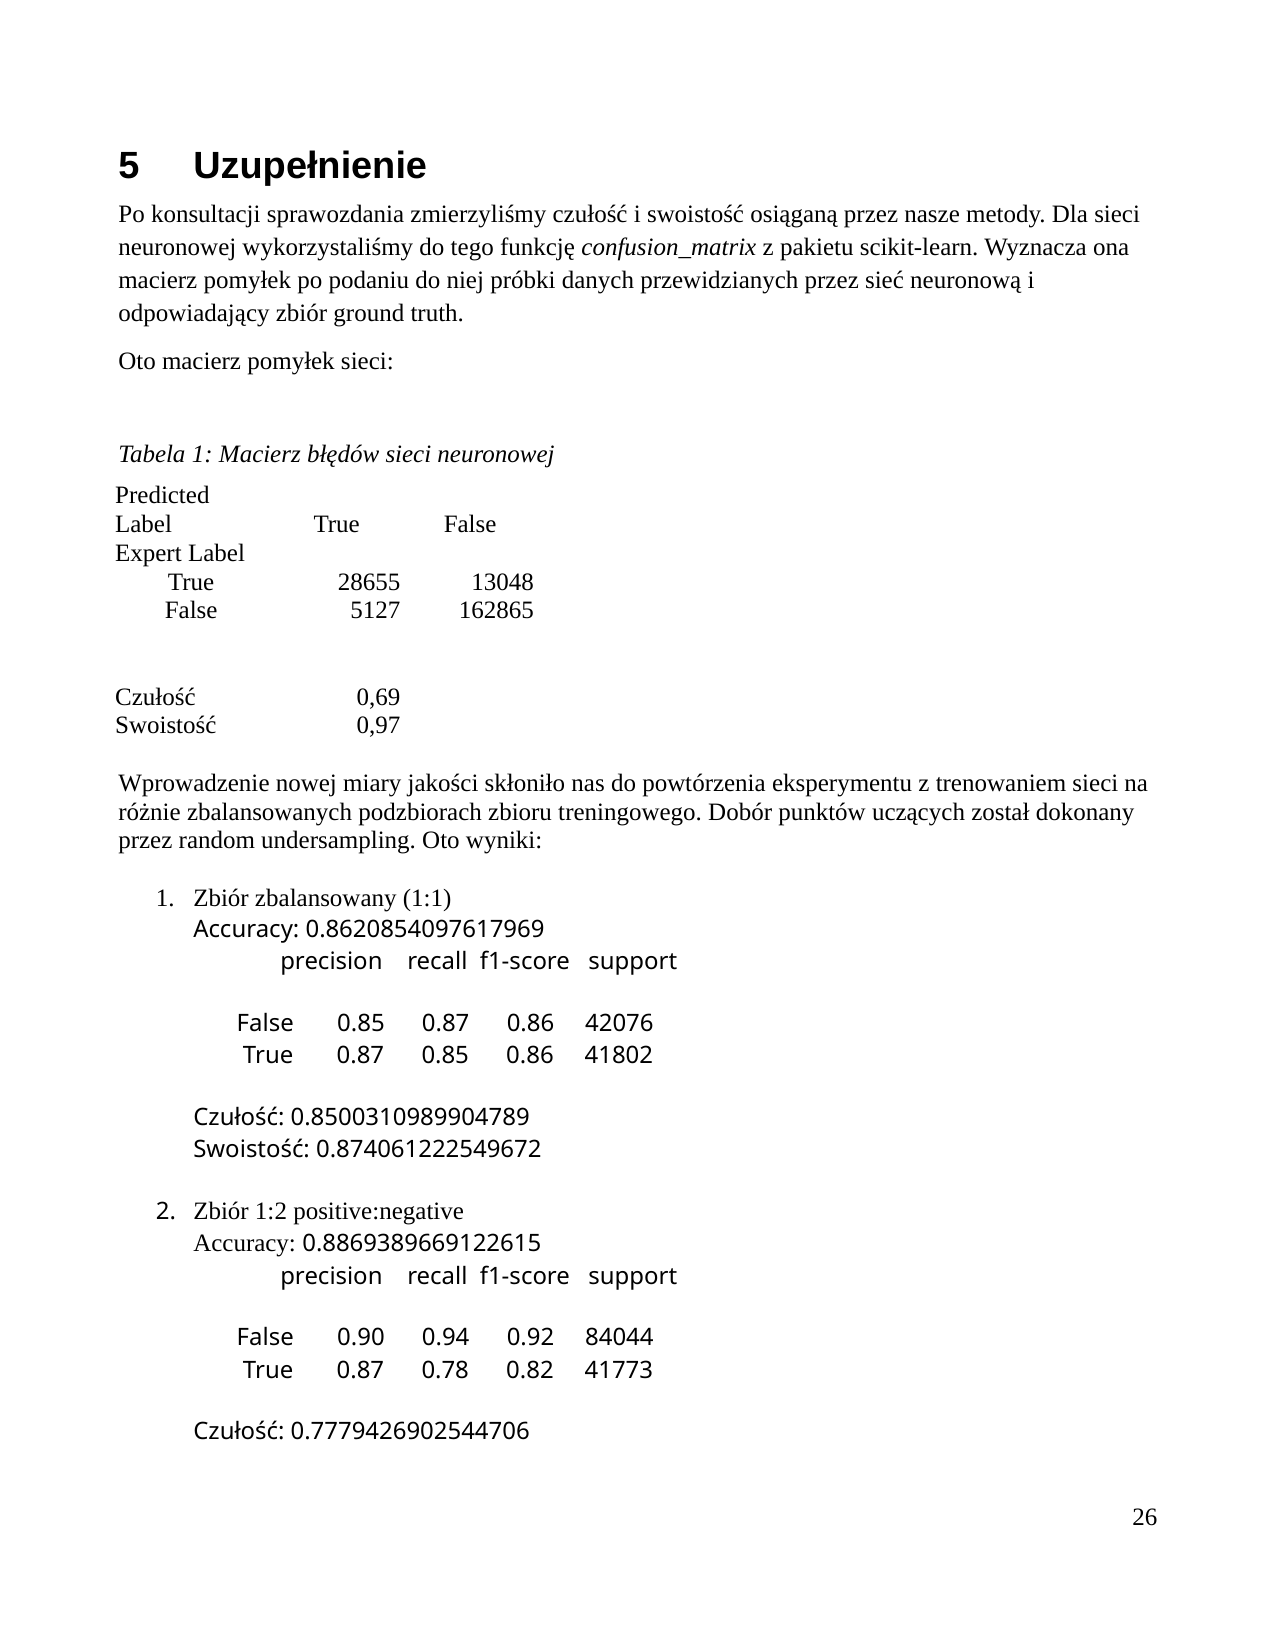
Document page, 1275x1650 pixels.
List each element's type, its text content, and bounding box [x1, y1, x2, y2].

table_cell Czułość [112, 682, 270, 710]
table_cell False [112, 595, 270, 624]
list Zbiór zbalansowany (1:1) [156, 883, 1157, 912]
table_cell [112, 624, 270, 653]
table_cell 5127 [270, 595, 403, 624]
table_cell 13048 [403, 567, 537, 595]
text Tabela 1: Macierz błędów sieci neuronowej [118, 439, 1157, 468]
table_cell [270, 653, 403, 682]
table_header True [270, 480, 403, 538]
text Oto macierz pomyłek sieci: [118, 346, 1157, 408]
text Po konsultacji sprawozdania zmierzyliśmy czułość i swoistość osiąganą przez nasze metody. Dla sieci neuronowej wykorzystaliśmy do tego funkcję confusion_matrix z pakietu scikit-learn. Wyznacza ona macierz pomyłek po podaniu do niej próbki danych przewidzianych przez sieć neuronową i odpowiadający zbiór ground truth. [118, 199, 1157, 327]
table_cell Expert Label [112, 538, 270, 567]
table_cell [403, 682, 537, 710]
table_cell [403, 653, 537, 682]
table_cell [270, 538, 537, 567]
table_cell Swoistość [112, 710, 270, 739]
subtitle Uzupełnienie [118, 143, 1157, 187]
list Zbiór 1:2 positive:negative Accuracy: 0.8869389669122615 precision recall f1-score support False 0.90 0.94 0.92 84044 True 0.87 0.78 0.82 41773 Czułość: 0.7779426902544706 [156, 1193, 1157, 1447]
text Wprowadzenie nowej miary jakości skłoniło nas do powtórzenia eksperymentu z trenowaniem sieci na różnie zbalansowanych podzbiorach zbioru treningowego. Dobór punktów uczących został dokonany przez random undersampling. Oto wyniki: [118, 768, 1157, 854]
table_header Predicted Label [112, 480, 270, 538]
list Accuracy: 0.8620854097617969 precision recall f1-score support False 0.85 0.87 0.86 42076 True 0.87 0.85 0.86 41802 Czułość: 0.8500310989904789 Swoistość: 0.874061222549672 [156, 912, 1157, 1193]
table_header False [403, 480, 537, 538]
table_cell True [112, 567, 270, 595]
table_cell [403, 624, 537, 653]
table_cell 162865 [403, 595, 537, 624]
table_cell 0,97 [270, 710, 403, 739]
table_cell [112, 653, 270, 682]
table_cell 0,69 [270, 682, 403, 710]
table_cell [403, 710, 537, 739]
table_cell [270, 624, 403, 653]
table_cell 28655 [270, 567, 403, 595]
